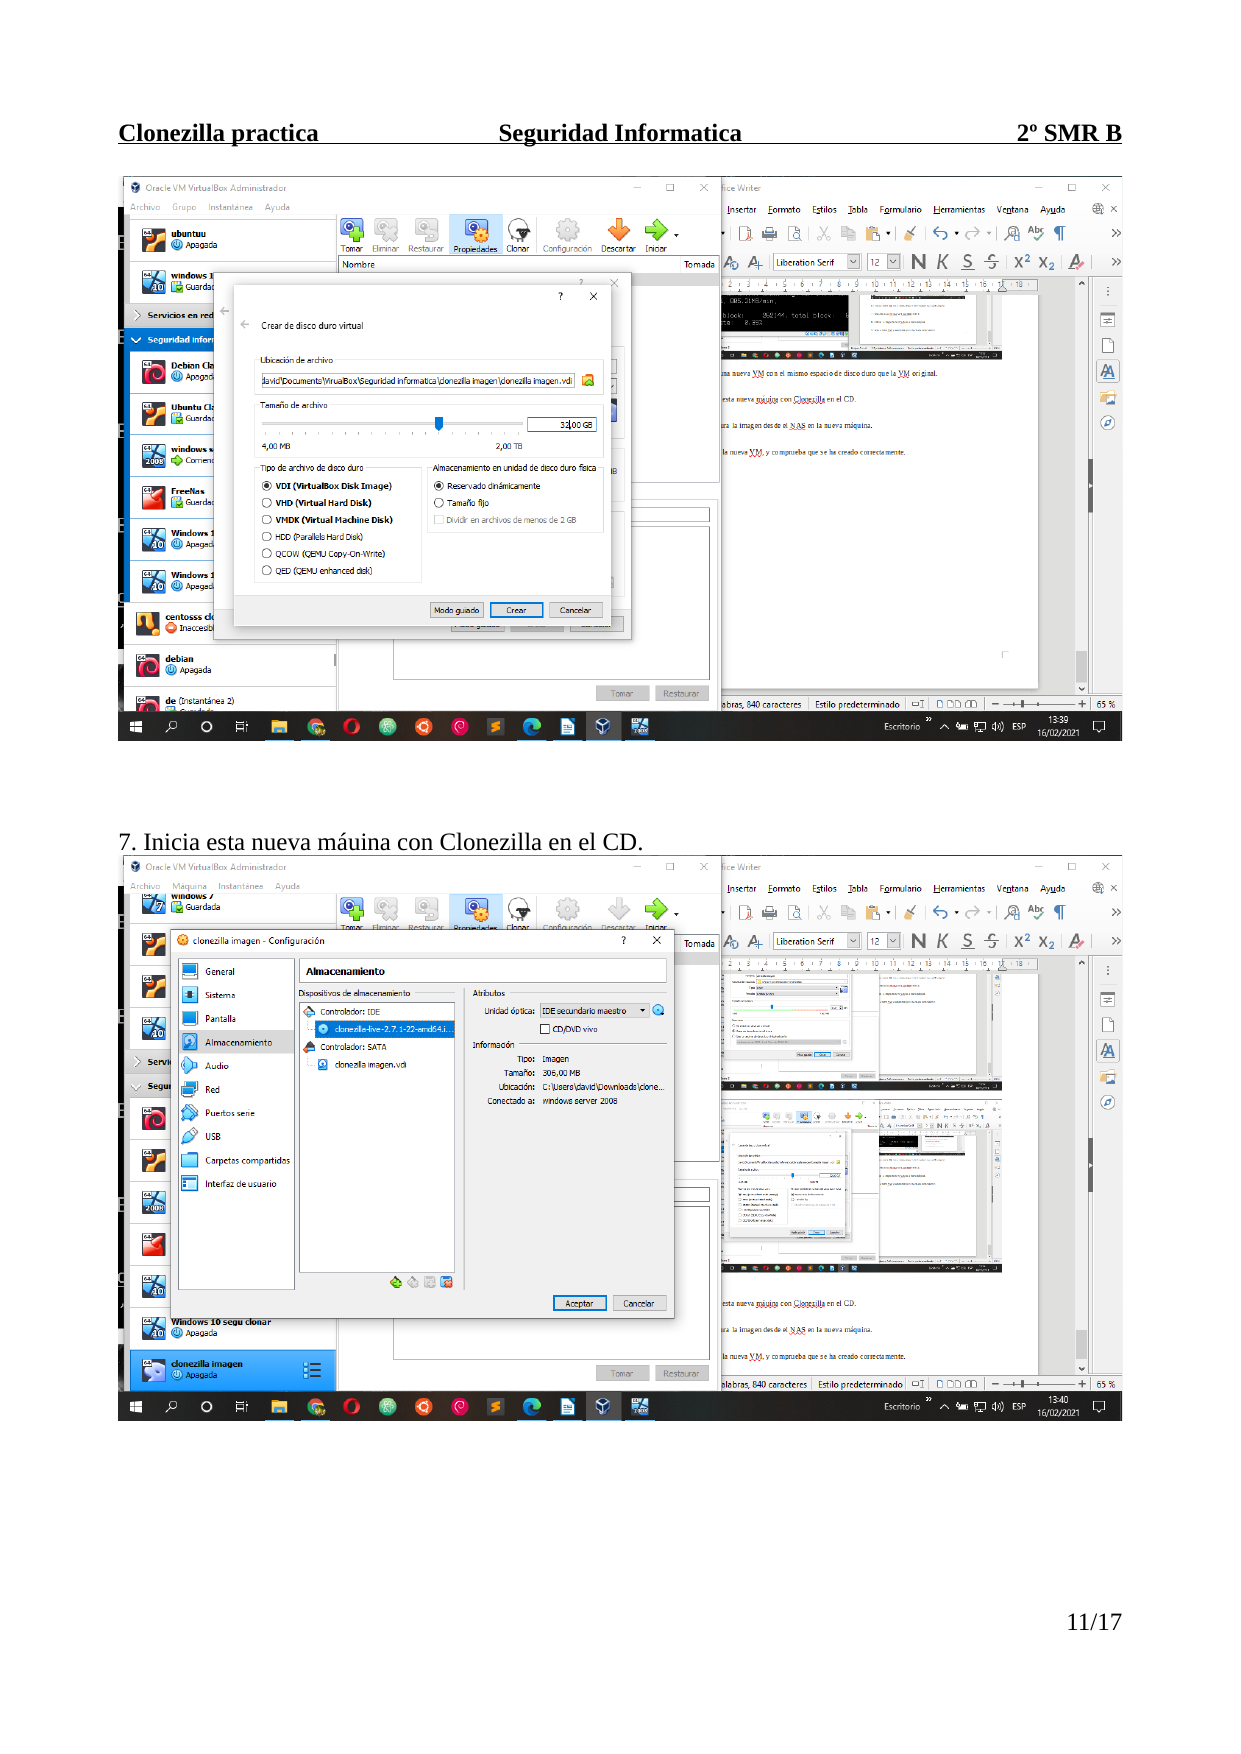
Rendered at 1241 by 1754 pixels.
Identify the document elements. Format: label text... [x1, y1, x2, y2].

picture [118, 176, 1123, 741]
picture [118, 855, 1123, 1421]
text 7. Inicia esta nueva máuina con Clonezilla en el CD. [118, 827, 1122, 855]
